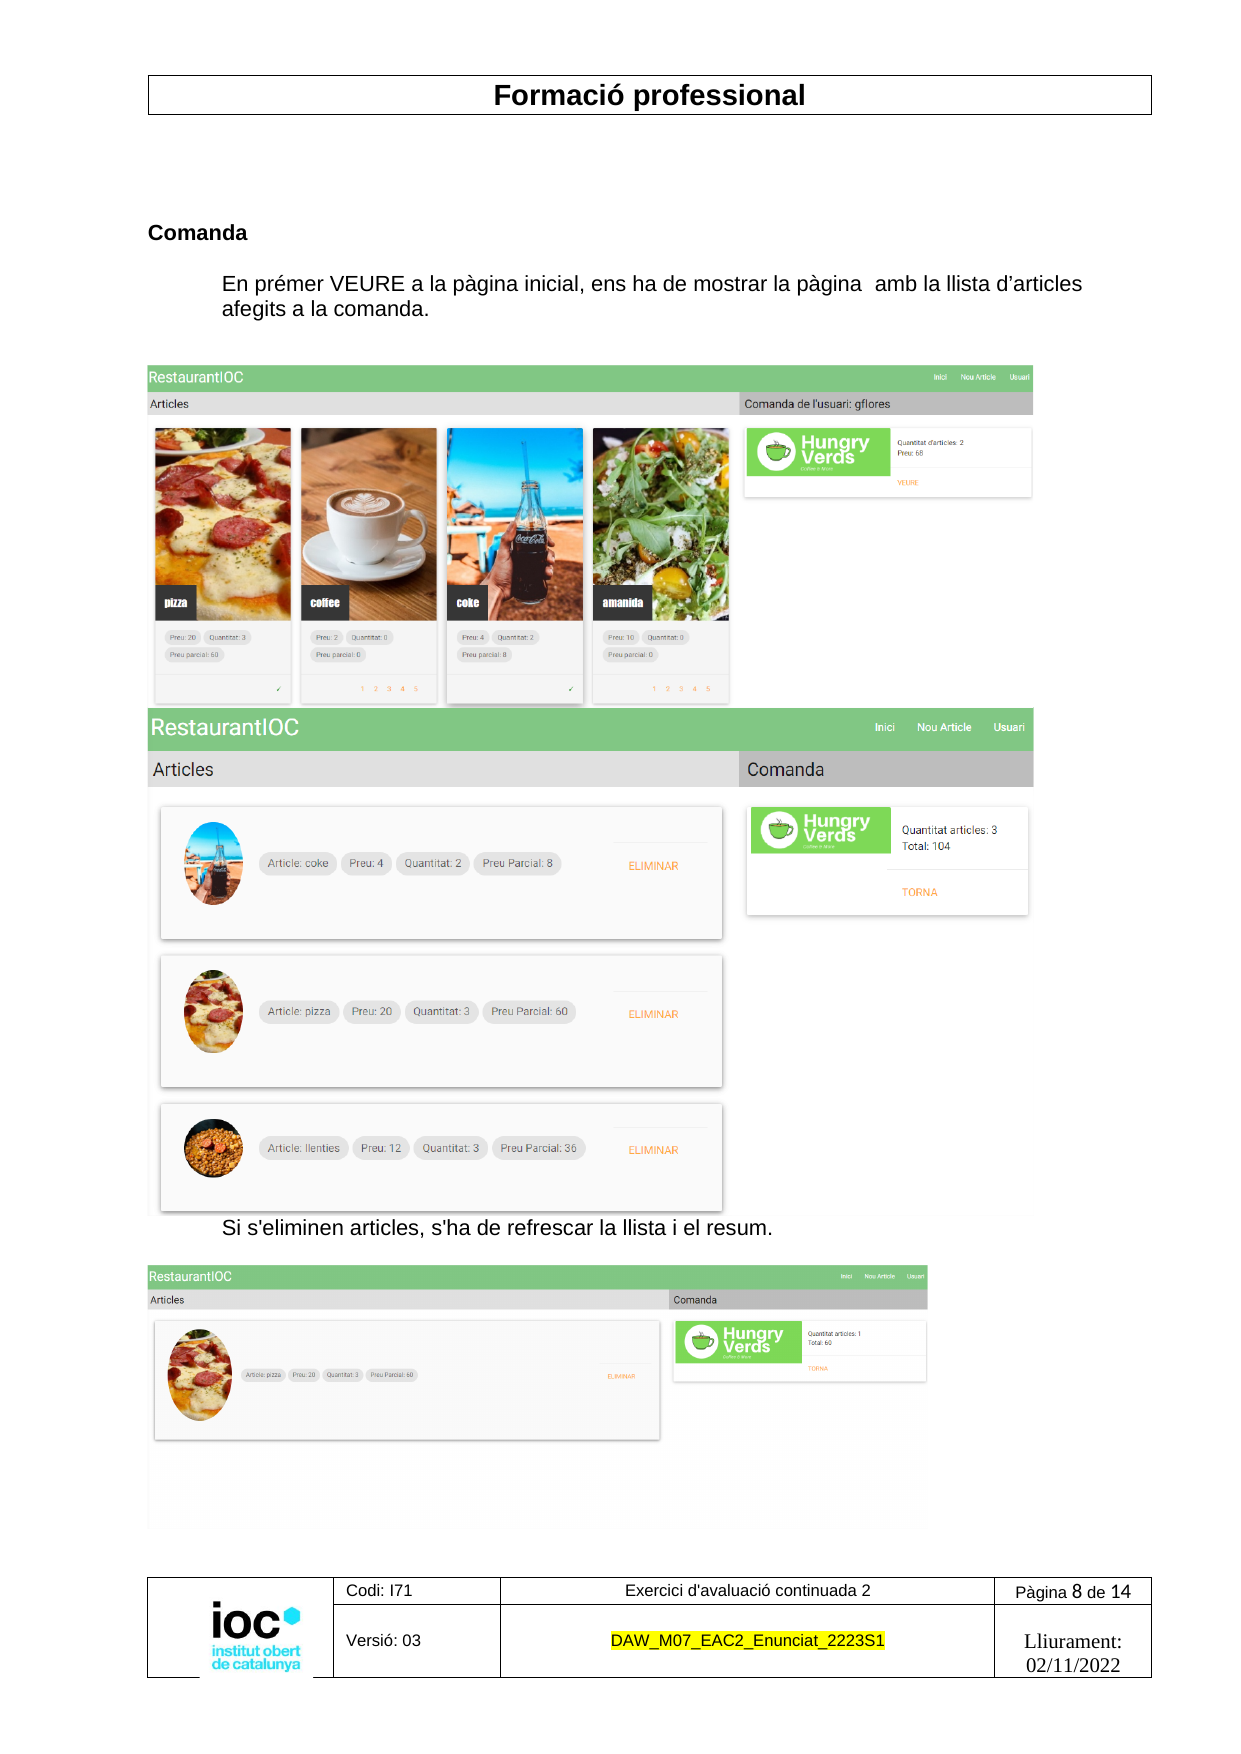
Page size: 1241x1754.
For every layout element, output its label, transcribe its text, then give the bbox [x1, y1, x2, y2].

text Si s'eliminen articles, s'ha de refrescar la llista i el resum. [222, 1215, 1152, 1240]
text En prémer VEURE a la pàgina inicial, ens ha de mostrar la pàgina amb la llista d’articles afegits a la comanda. [222, 271, 1152, 321]
text Comanda [148, 220, 1152, 246]
